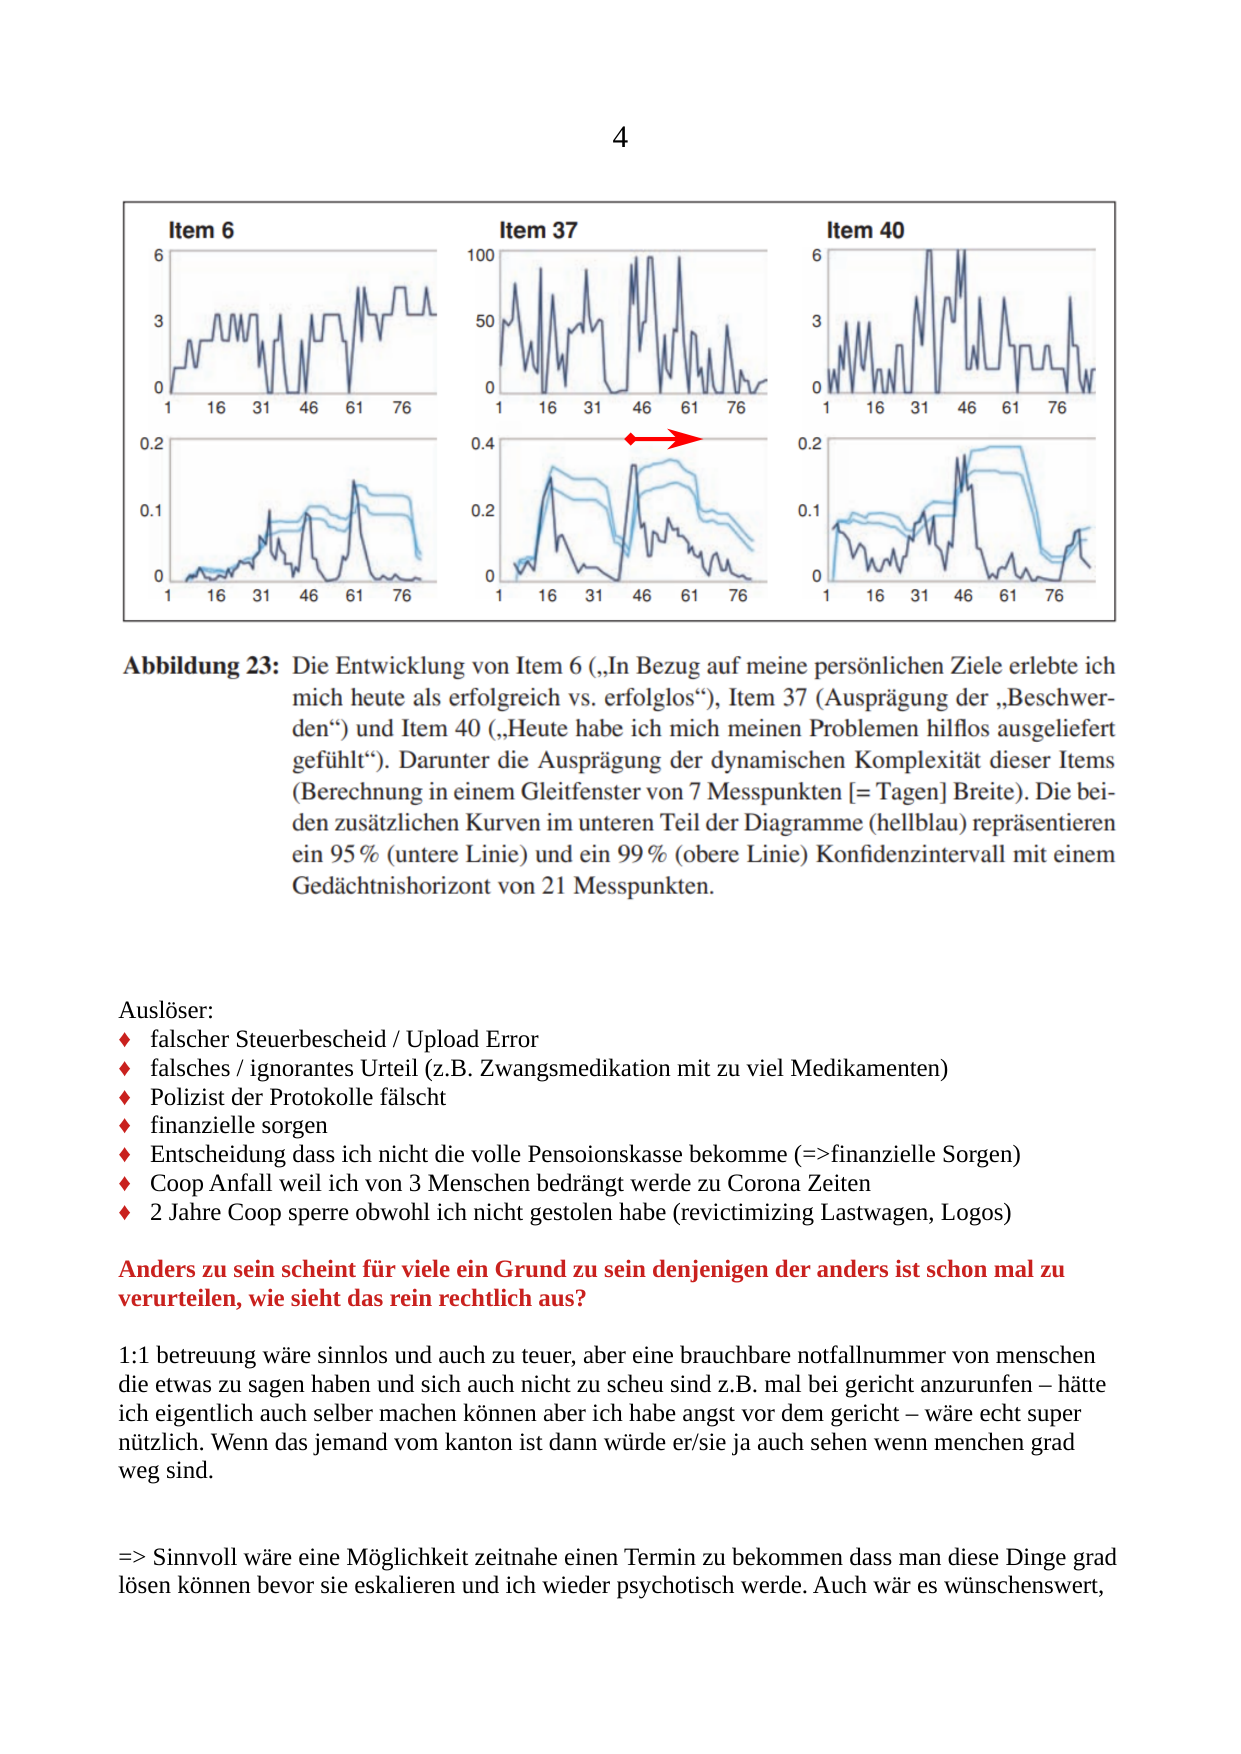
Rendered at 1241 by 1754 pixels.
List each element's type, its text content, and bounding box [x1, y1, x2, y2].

text Auslöser: [118, 996, 1122, 1024]
text => Sinnvoll wäre eine Möglichkeit zeitnahe einen Termin zu bekommen dass man diese Dinge grad lösen können bevor sie eskalieren und ich wieder psychotisch werde. Auch wär es wünschenswert, [118, 1542, 1122, 1599]
text ♦ finanzielle sorgen [118, 1111, 1122, 1139]
text ♦ falscher Steuerbescheid / Upload Error [118, 1024, 1122, 1053]
text 1:1 betreuung wäre sinnlos und auch zu teuer, aber eine brauchbare notfallnummer von menschen die etwas zu sagen haben und sich auch nicht zu scheu sind z.B. mal bei gericht anzurunfen – hätte ich eigentlich auch selber machen können aber ich habe angst vor dem gericht – wäre echt super nützlich. Wenn das jemand vom kanton ist dann würde er/sie ja auch sehen wenn menchen grad weg sind. [118, 1341, 1122, 1484]
text ♦ falsches / ignorantes Urteil (z.B. Zwangsmedikation mit zu viel Medikamenten) [118, 1053, 1122, 1082]
text Anders zu sein scheint für viele ein Grund zu sein denjenigen der anders ist schon mal zu verurteilen, wie sieht das rein rechtlich aus? [118, 1254, 1122, 1312]
text ♦ Coop Anfall weil ich von 3 Menschen bedrängt werde zu Corona Zeiten [118, 1168, 1122, 1197]
text ♦ Polizist der Protokolle fälscht [118, 1082, 1122, 1111]
text ♦ Entscheidung dass ich nicht die volle Pensoionskasse bekomme (=>finanzielle Sorgen) [118, 1139, 1122, 1168]
text ♦ 2 Jahre Coop sperre obwohl ich nicht gestolen habe (revictimizing Lastwagen, Logos) [118, 1197, 1122, 1226]
picture [118, 195, 1123, 910]
